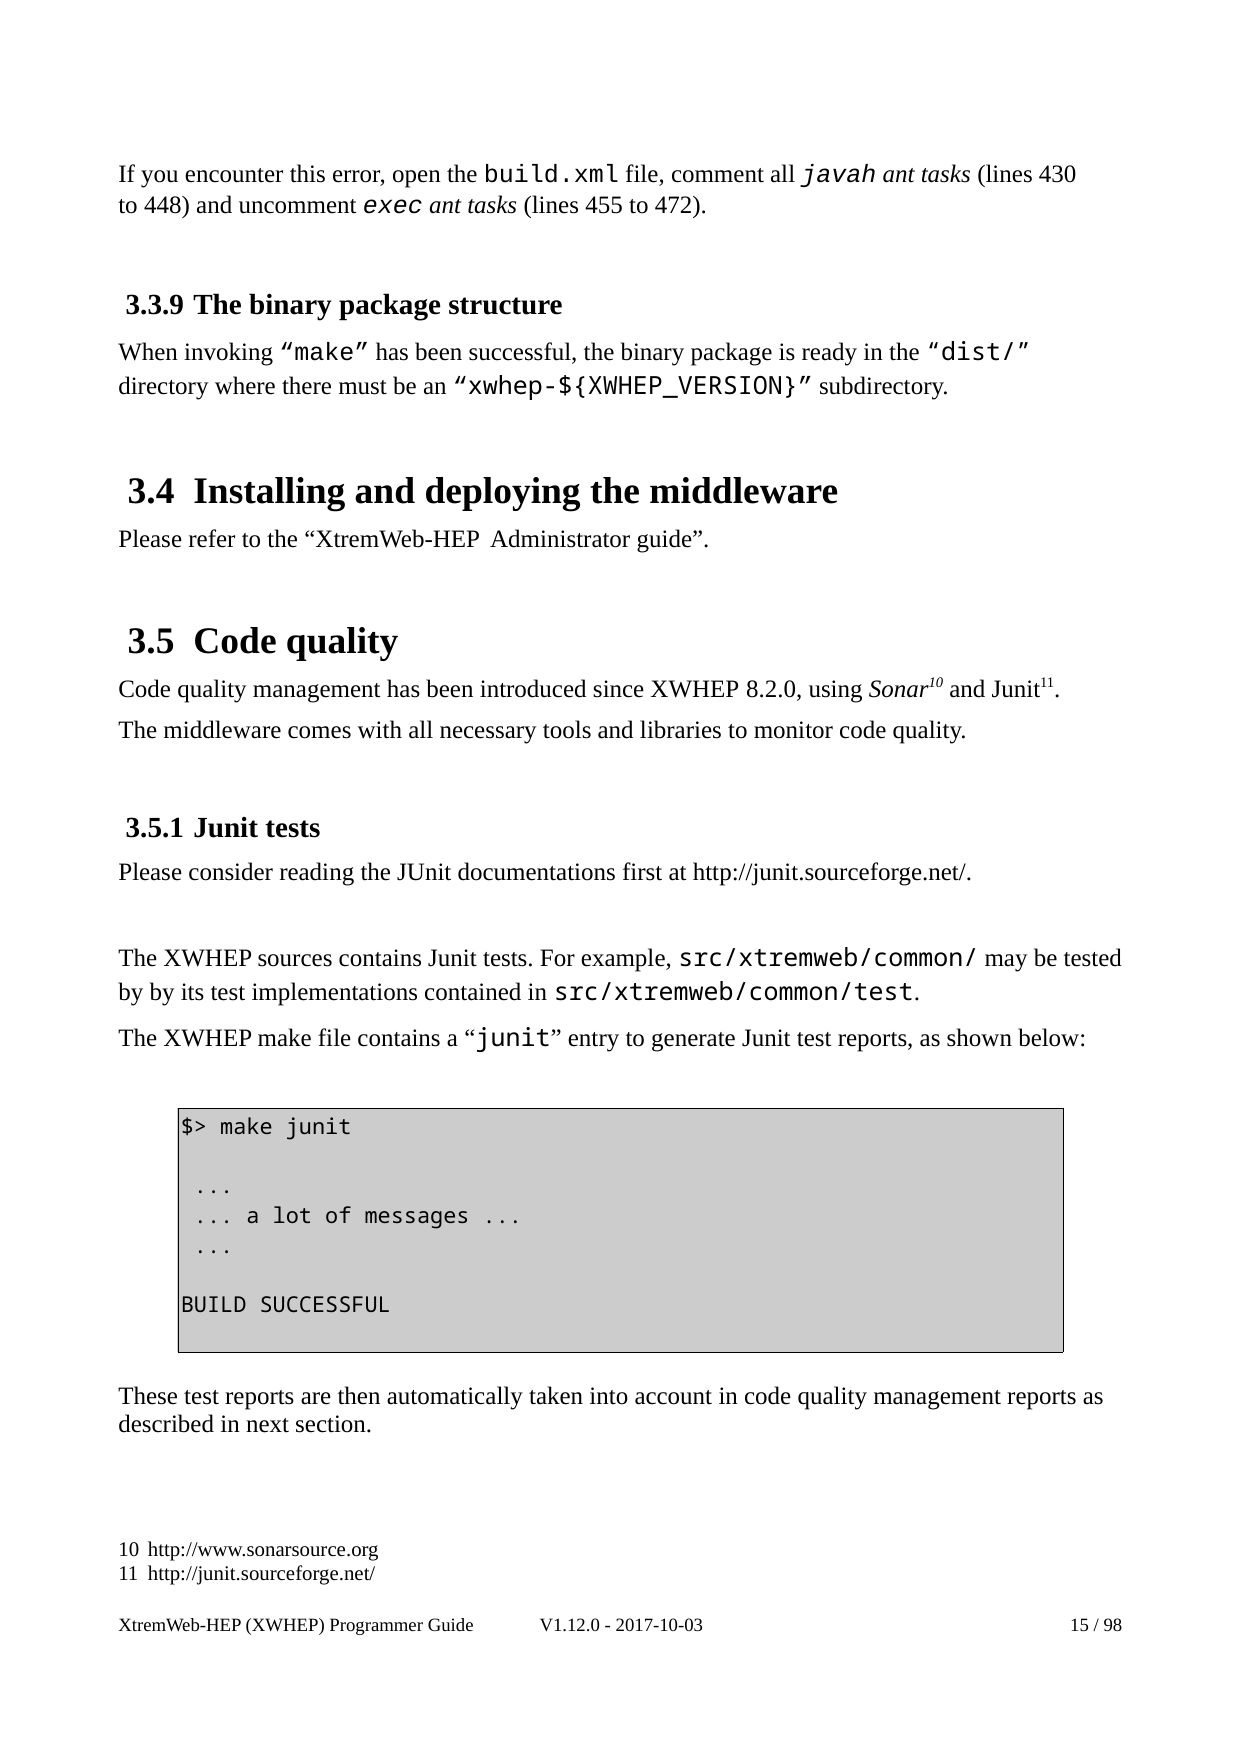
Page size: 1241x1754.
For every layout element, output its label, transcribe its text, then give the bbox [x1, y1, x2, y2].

subtitle Code quality [118, 619, 1122, 662]
text When invoking “make” has been successful, the binary package is ready in the “dist/” directory where there must be an “xwhep-${XWHEP_VERSION}” subdirectory. [118, 333, 1122, 402]
text If you encounter this error, open the build.xml file, comment all javah ant tasks (lines 430 to 448) and uncomment exec ant tasks (lines 455 to 472). [118, 159, 1122, 221]
text http://junit.sourceforge.net/ [118, 1561, 1122, 1585]
text The XWHEP make file contains a “junit” entry to generate Junit test reports, as shown below: [118, 1020, 1122, 1054]
text The XWHEP sources contains Junit tests. For example, src/xtremweb/common/ may be tested by by its test implementations contained in src/xtremweb/common/test. [118, 939, 1122, 1007]
text Please consider reading the JUnit documentations first at http://junit.sourceforge.net/. [118, 857, 1122, 885]
text Code quality management has been introduced since XWHEP 8.2.0, using Sonar and Junit. [118, 674, 1122, 703]
text ... a lot of messages ... [179, 1197, 1063, 1227]
text http://www.sonarsource.org [118, 1537, 1122, 1561]
subtitle The binary package structure [118, 287, 1122, 321]
text BUILD SUCCESSFUL [179, 1286, 1063, 1316]
subtitle Junit tests [118, 811, 1122, 844]
text The middleware comes with all necessary tools and libraries to monitor code quality. [118, 716, 1122, 744]
text ... [179, 1227, 1063, 1257]
subtitle Installing and deploying the middleware [118, 468, 1122, 511]
text ... [179, 1167, 1063, 1197]
text $> make junit [179, 1109, 1063, 1137]
text Please refer to the “XtremWeb-HEP Administrator guide”. [118, 524, 1122, 552]
text These test reports are then automatically taken into account in code quality management reports as described in next section. [118, 1381, 1122, 1438]
